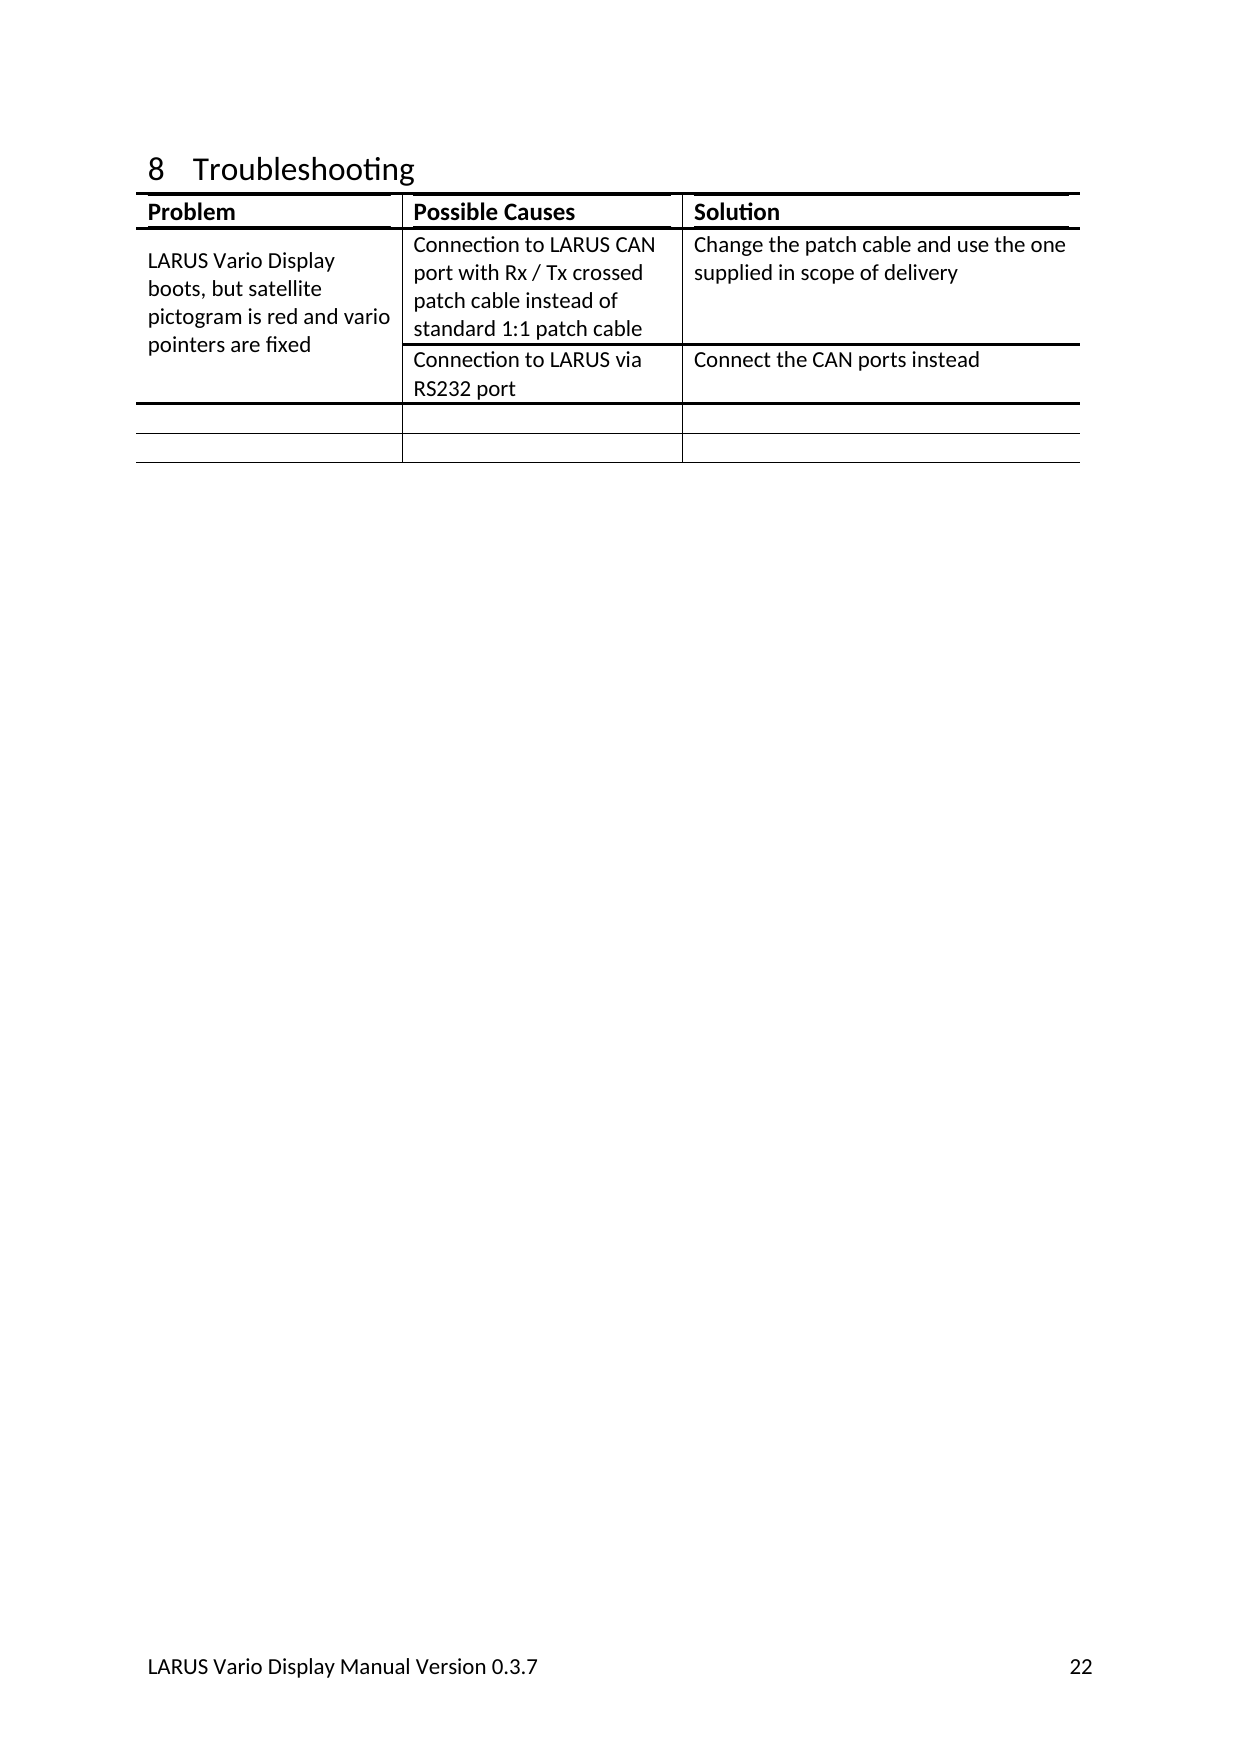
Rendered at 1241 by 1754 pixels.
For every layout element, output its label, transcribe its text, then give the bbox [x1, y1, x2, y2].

table_cell [136, 405, 402, 433]
table_cell Connect the CAN ports instead [683, 346, 1080, 402]
table_cell [403, 405, 682, 433]
table_cell [136, 434, 402, 462]
table_cell [683, 405, 1080, 433]
table_cell Connection to LARUS CAN port with Rx / Tx crossed patch cable instead of standard 1:1 patch cable [403, 230, 682, 342]
table_header Possible Causes [403, 195, 682, 227]
subtitle Troubleshooting [148, 148, 1093, 188]
table_cell Connection to LARUS via RS232 port [403, 346, 682, 402]
table_cell [403, 434, 682, 462]
table_cell LARUS Vario Display boots, but satellite pictogram is red and vario pointers are fixed [136, 230, 402, 402]
table_header Solution [683, 195, 1080, 227]
table_header Problem [136, 195, 402, 227]
table_cell Change the patch cable and use the one supplied in scope of delivery [683, 230, 1080, 342]
table_cell [683, 434, 1080, 462]
